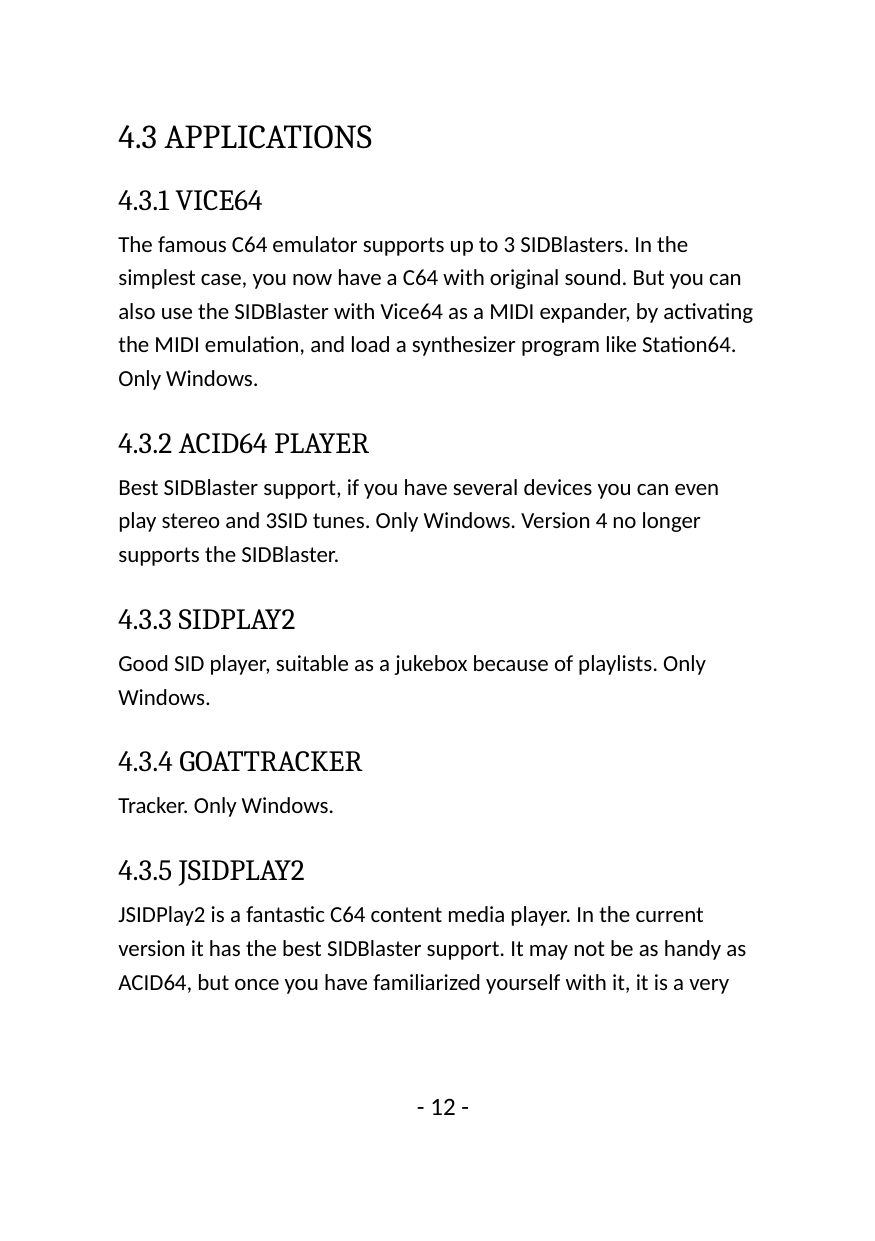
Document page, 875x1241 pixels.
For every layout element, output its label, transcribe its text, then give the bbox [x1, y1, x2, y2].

text Tracker. Only Windows. [118, 792, 756, 820]
subtitle ACID64 Player [118, 427, 756, 461]
subtitle Vice64 [118, 184, 756, 217]
subtitle SidPlay2 [118, 603, 756, 637]
text Good SID player, suitable as a jukebox because of playlists. Only Windows. [118, 649, 756, 711]
subtitle GoatTracker [118, 745, 756, 779]
subtitle Applications [118, 118, 756, 157]
text Best SIDBlaster support, if you have several devices you can even play stereo and 3SID tunes. Only Windows. Version 4 no longer supports the SIDBlaster. [118, 473, 756, 568]
text JSIDPlay2 is a fantastic C64 content media player. In the current version it has the best SIDBlaster support. It may not be as handy as ACID64, but once you have familiarized yourself with it, it is a very [118, 901, 756, 996]
text The famous C64 emulator supports up to 3 SIDBlasters. In the simplest case, you now have a C64 with original sound. But you can also use the SIDBlaster with Vice64 as a MIDI expander, by activating the MIDI emulation, and load a synthesizer program like Station64. Only Windows. [118, 230, 756, 392]
subtitle JSIDPlay2 [118, 854, 756, 888]
